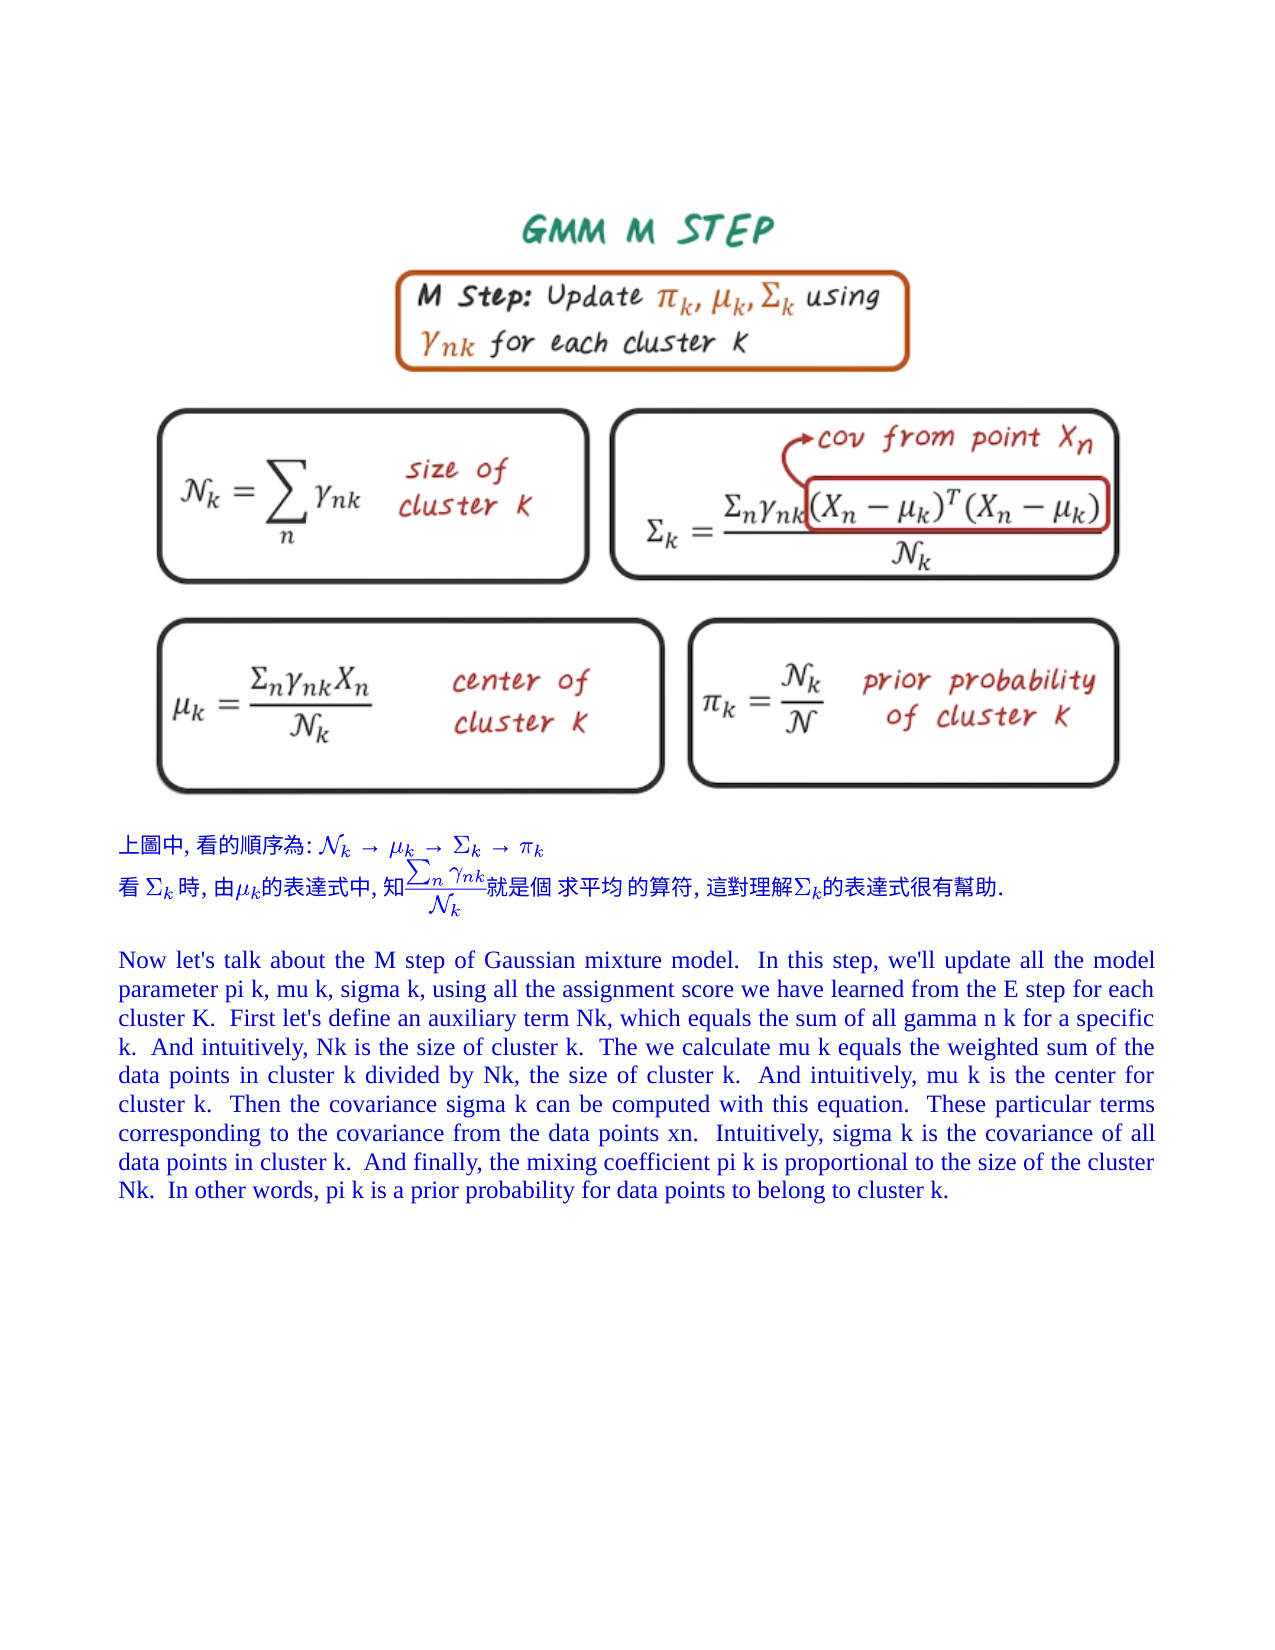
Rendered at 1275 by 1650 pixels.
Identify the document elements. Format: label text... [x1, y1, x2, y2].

text 上圖中, 看的順序為: → → → [118, 828, 1157, 859]
text Now let's talk about the M step of Gaussian mixture model. In this step, we'll update all the model parameter pi k, mu k, sigma k, using all the assignment score we have learned from the E step for each cluster K. First let's define an auxiliary term Nk, which equals the sum of all gamma n k for a specific k. And intuitively, Nk is the size of cluster k. The we calculate mu k equals the weighted sum of the data points in cluster k divided by Nk, the size of cluster k. And intuitively, mu k is the center for cluster k. Then the covariance sigma k can be computed with this equation. These particular terms corresponding to the covariance from the data points xn. Intuitively, sigma k is the covariance of all data points in cluster k. And finally, the mixing coefficient pi k is proportional to the size of the cluster Nk. In other words, pi k is a prior probability for data points to belong to cluster k. [118, 945, 1157, 1204]
text 就是個 求平均 的算符, 這對理解的表達式很有幫助. [487, 859, 1157, 917]
text 看 時, 由的表達式中, 知 [118, 859, 405, 917]
picture [118, 204, 1157, 799]
